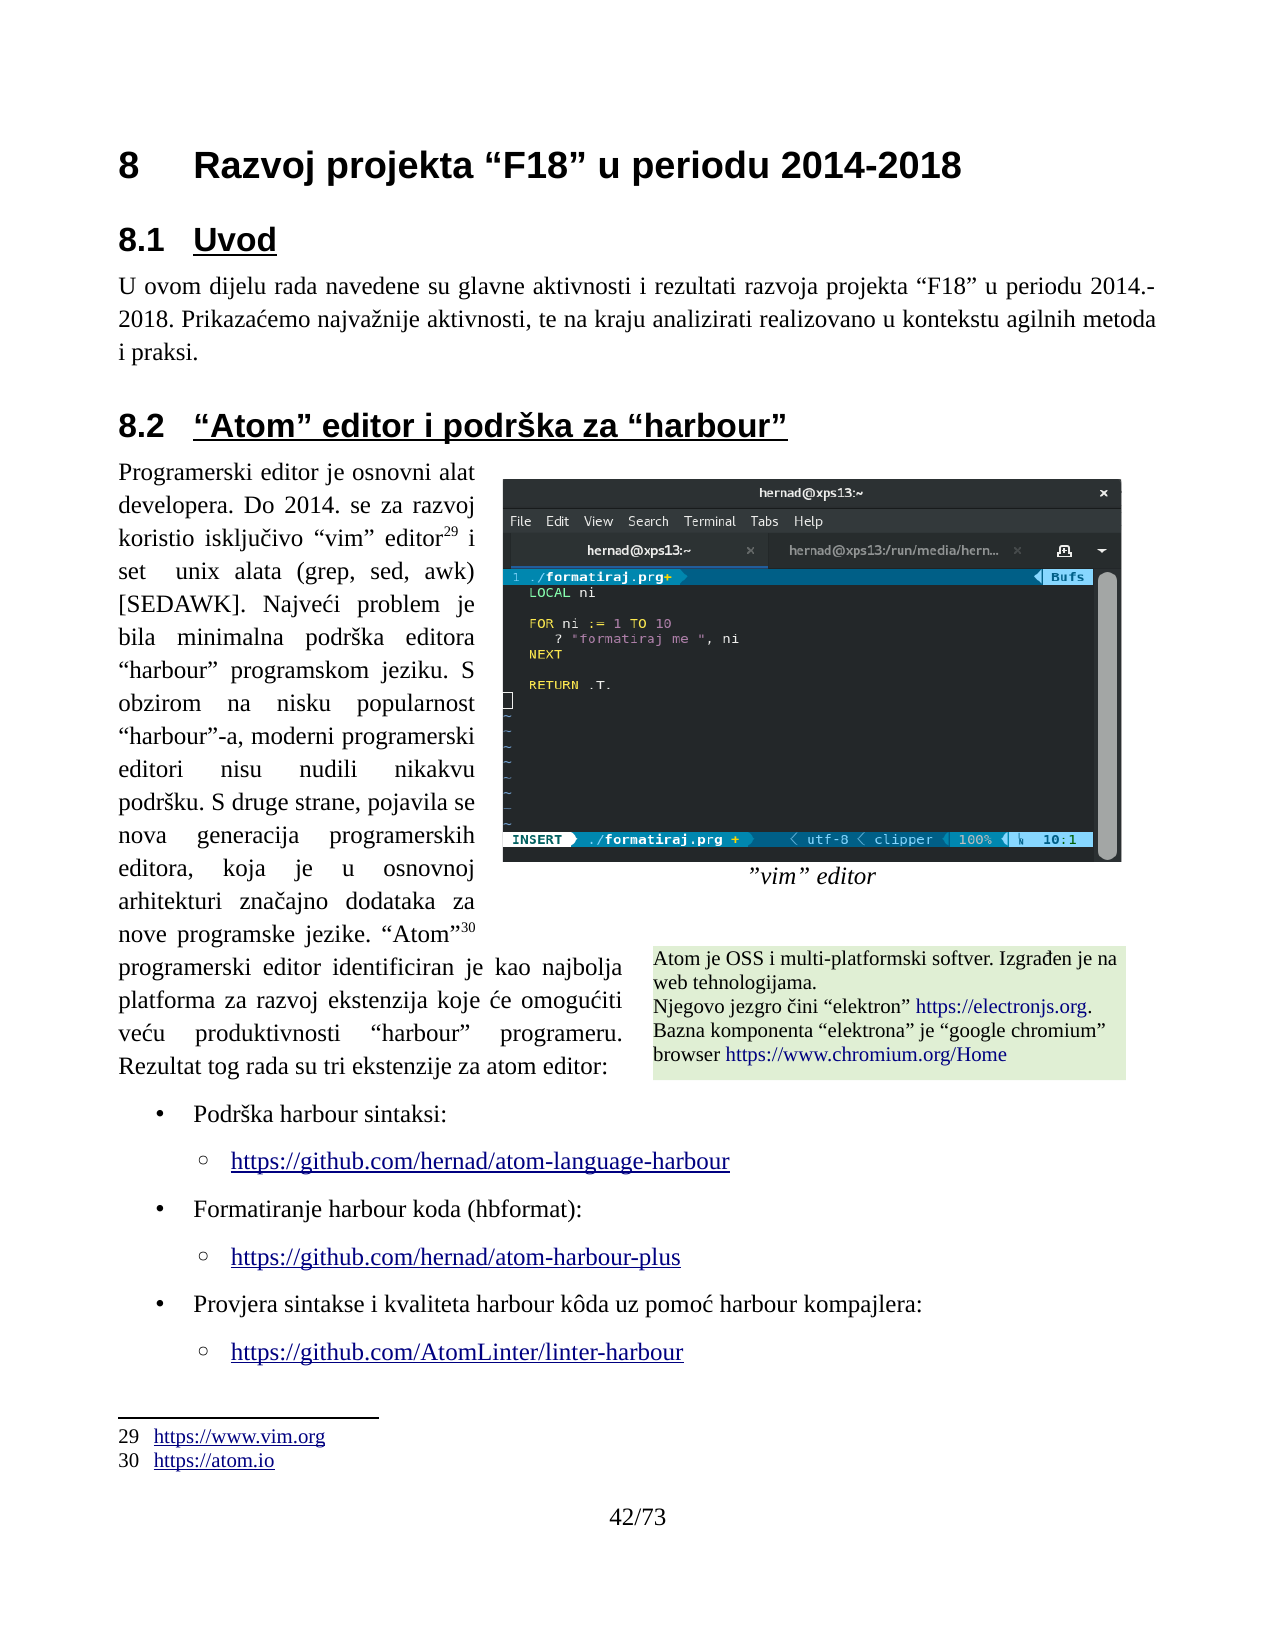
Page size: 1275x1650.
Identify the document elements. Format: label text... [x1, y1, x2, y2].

text https://www.vim.org [118, 1424, 1157, 1448]
list Podrška harbour sintaksi: [156, 1099, 1157, 1128]
list Provjera sintakse i kvaliteta harbour kôda uz pomoć harbour kompajlera: [156, 1289, 1157, 1318]
subtitle “Atom” editor i podrška za “harbour” [118, 406, 1157, 444]
text Programerski editor je osnovni alat developera. Do 2014. se za razvoj koristio isključivo “vim” editor i set unix alata (grep, sed, awk)[SEDAWK]. Najveći problem je bila minimalna podrška editora “harbour” programskom jeziku. S obzirom na nisku popularnost “harbour”-a, moderni programerski editori nisu nudili nikakvu podršku. S druge strane, pojavila se nova generacija programerskih editora, koja je u osnovnoj arhitekturi značajno dodataka za nove programske jezike. “Atom” programerski editor identificiran je kao najbolja platforma za razvoj ekstenzija koje će omogućiti veću produktivnosti “harbour” programeru. Rezultat tog rada su tri ekstenzije za atom editor: [118, 449, 1157, 1080]
picture [1035, 572, 1041, 581]
list https://github.com/AtomLinter/linter-harbour [193, 1337, 1157, 1366]
list Formatiranje harbour koda (hbformat): [156, 1194, 1157, 1223]
subtitle Uvod [118, 220, 1157, 259]
text ”vim” editor [505, 862, 1119, 890]
text U ovom dijelu rada navedene su glavne aktivnosti i rezultati razvoja projekta “F18” u periodu 2014.-2018. Prikazaćemo najvažnije aktivnosti, te na kraju analizirati realizovano u kontekstu agilnih metoda i praksi. [118, 271, 1157, 366]
picture [502, 479, 1122, 862]
list https://github.com/hernad/atom-harbour-plus [193, 1242, 1157, 1270]
list https://github.com/hernad/atom-language-harbour [193, 1146, 1157, 1175]
subtitle Razvoj projekta “F18” u periodu 2014-2018 [118, 143, 1157, 187]
text https://atom.io [118, 1448, 1157, 1472]
